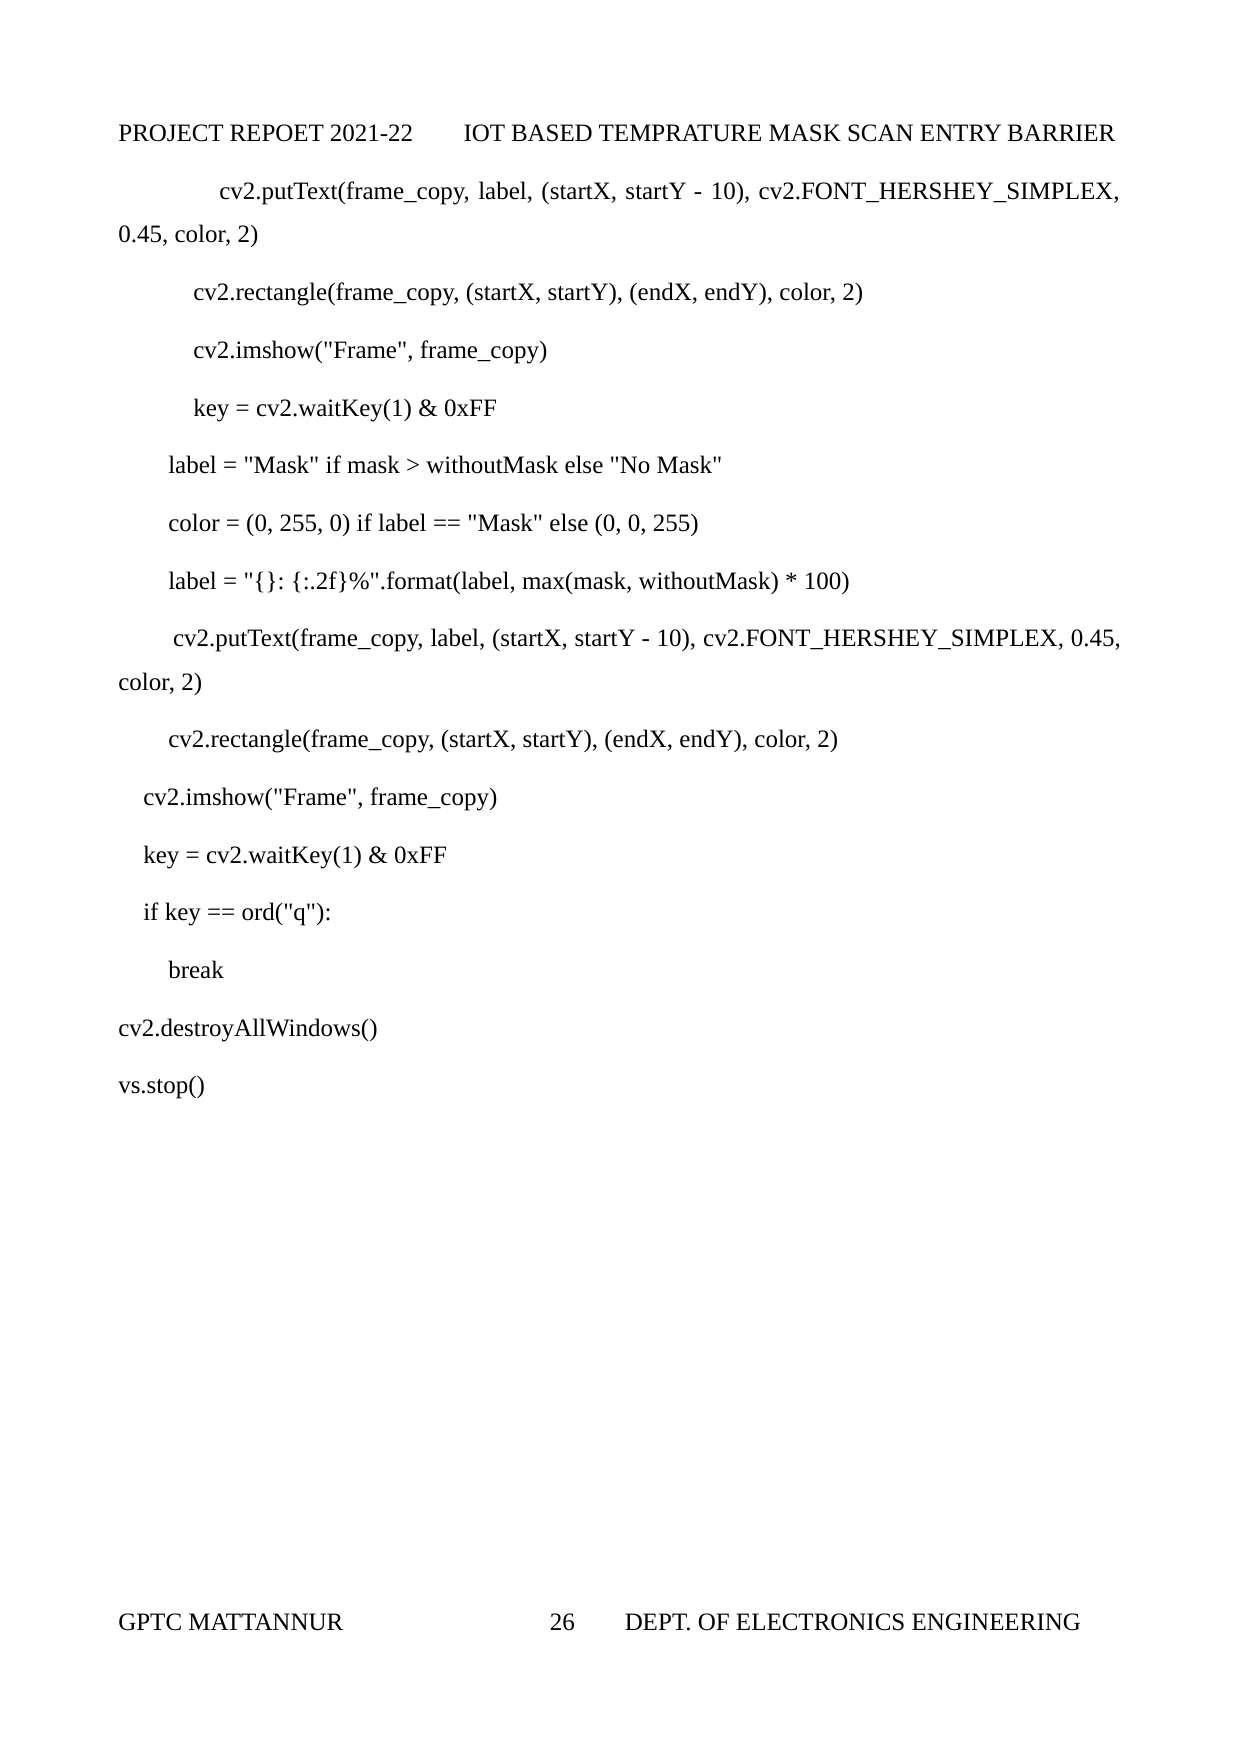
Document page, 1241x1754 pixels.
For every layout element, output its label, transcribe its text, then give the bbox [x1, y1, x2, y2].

text break [118, 955, 1122, 984]
text cv2.putText(frame_copy, label, (startX, startY - 10), cv2.FONT_HERSHEY_SIMPLEX, 0.45, color, 2) [118, 623, 1122, 695]
text label = "Mask" if mask > withoutMask else "No Mask" [118, 450, 1122, 479]
text if key == ord("q"): [118, 897, 1122, 926]
text key = cv2.waitKey(1) & 0xFF [118, 840, 1122, 868]
text label = "{}: {:.2f}%".format(label, max(mask, withoutMask) * 100) [118, 566, 1122, 594]
text cv2.rectangle(frame_copy, (startX, startY), (endX, endY), color, 2) [118, 724, 1122, 753]
text cv2.destroyAllWindows() [118, 1013, 1122, 1042]
text cv2.imshow("Frame", frame_copy) [118, 335, 1122, 364]
text cv2.putText(frame_copy, label, (startX, startY - 10), cv2.FONT_HERSHEY_SIMPLEX, 0.45, color, 2) [118, 176, 1122, 248]
text cv2.imshow("Frame", frame_copy) [118, 782, 1122, 811]
text vs.stop() [118, 1071, 1122, 1099]
text color = (0, 255, 0) if label == "Mask" else (0, 0, 255) [118, 508, 1122, 537]
text key = cv2.waitKey(1) & 0xFF [118, 393, 1122, 421]
text cv2.rectangle(frame_copy, (startX, startY), (endX, endY), color, 2) [118, 277, 1122, 306]
